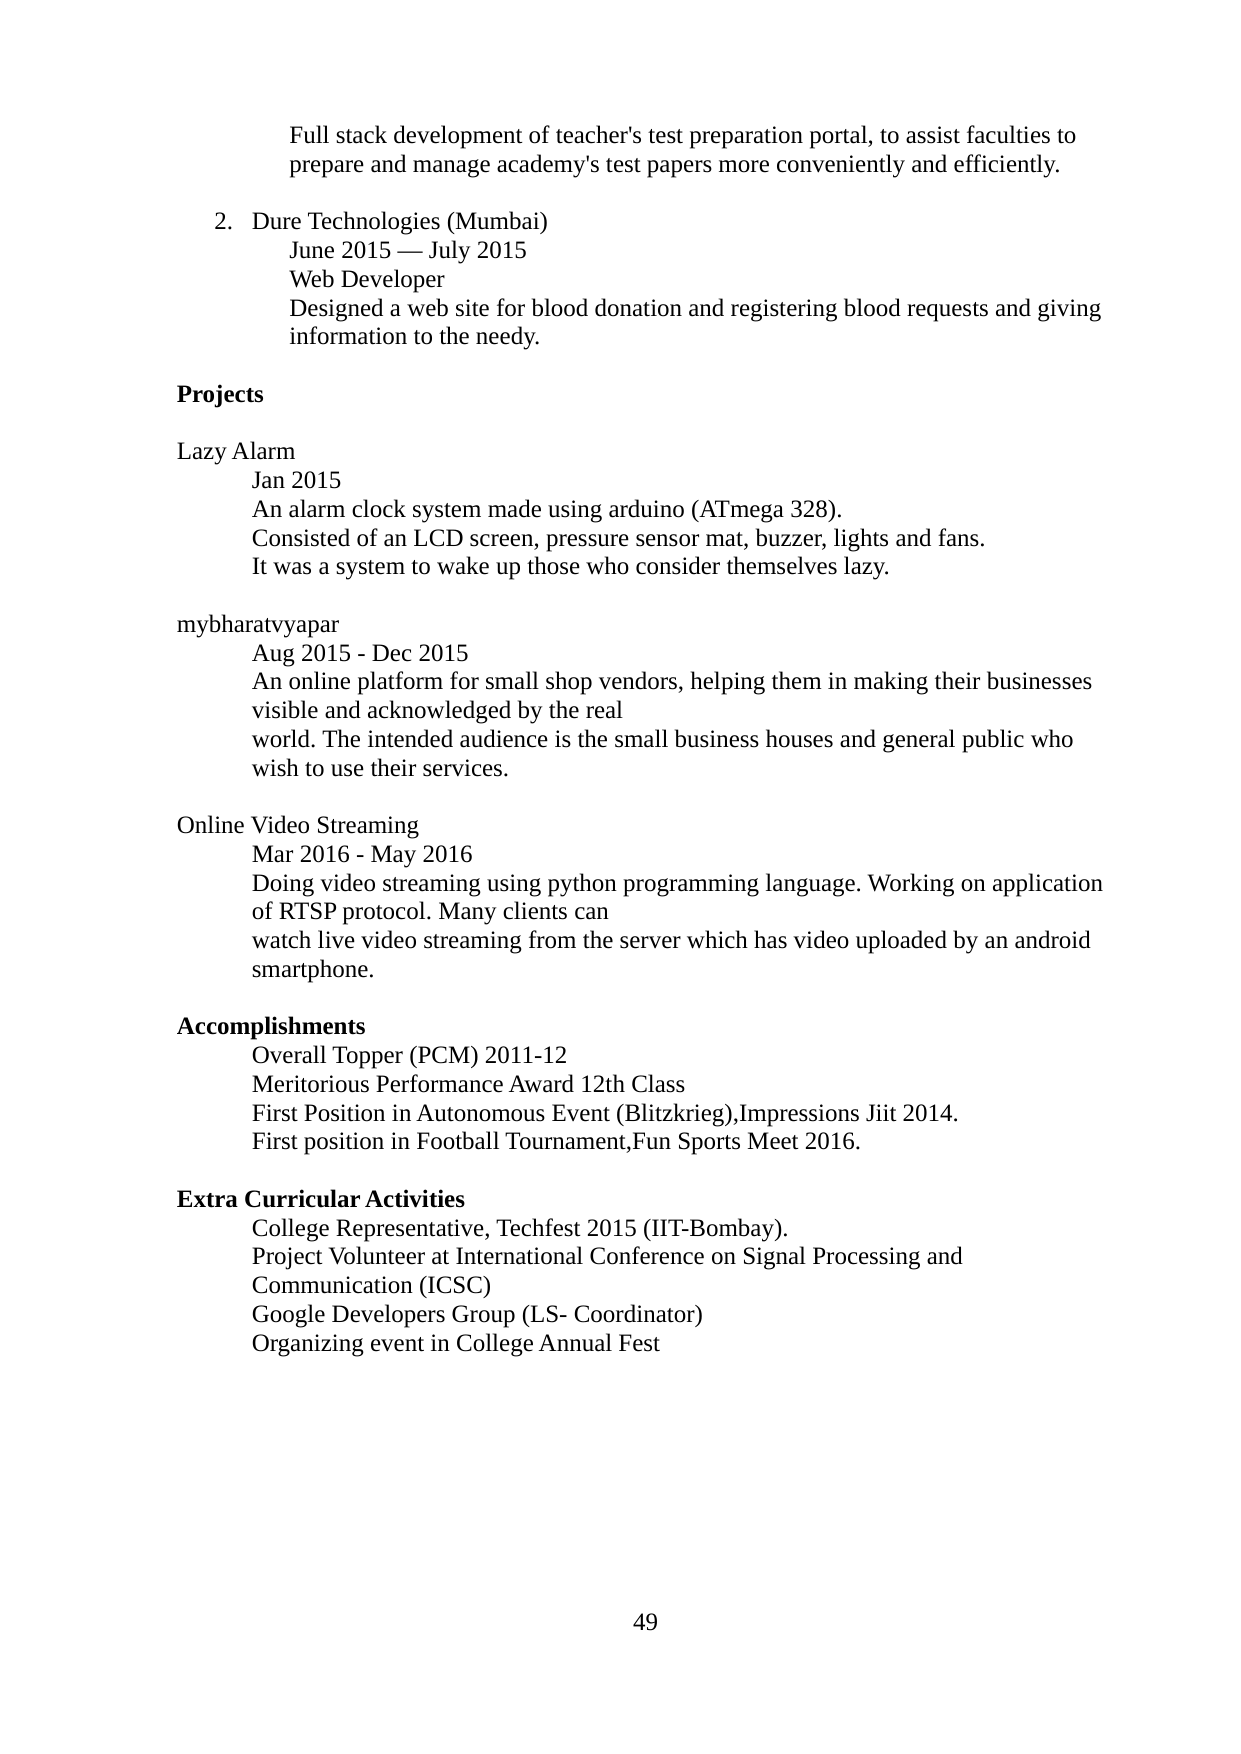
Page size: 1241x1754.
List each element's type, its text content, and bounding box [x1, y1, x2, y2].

text Project Volunteer at International Conference on Signal Processing and Communication (ICSC) [177, 1241, 1122, 1299]
text watch live video streaming from the server which has video uploaded by an android smartphone. [177, 925, 1122, 983]
text College Representative, Techfest 2015 (IIT-Bombay). [177, 1213, 1122, 1241]
list Designed a web site for blood donation and registering blood requests and giving information to the needy. [252, 293, 1122, 350]
text Extra Curricular Activities [177, 1184, 1122, 1213]
text Mar 2016 - May 2016 [177, 839, 1122, 868]
text world. The intended audience is the small business houses and general public who wish to use their services. [177, 724, 1122, 781]
text Lazy Alarm [177, 436, 1122, 465]
text Overall Topper (PCM) 2011-12 [177, 1040, 1122, 1069]
text Organizing event in College Annual Fest [177, 1328, 1122, 1356]
text First Position in Autonomous Event (Blitzkrieg),Impressions Jiit 2014. [177, 1098, 1122, 1126]
list Dure Technologies (Mumbai) [214, 206, 1122, 235]
text An alarm clock system made using arduino (ATmega 328). [177, 494, 1122, 523]
list Web Developer [252, 264, 1122, 293]
text Meritorious Performance Award 12th Class [177, 1069, 1122, 1098]
list June 2015 — July 2015 [252, 235, 1122, 264]
text Doing video streaming using python programming language. Working on application of RTSP protocol. Many clients can [177, 868, 1122, 925]
text Aug 2015 - Dec 2015 [177, 638, 1122, 666]
text First position in Football Tournament,Fun Sports Meet 2016. [177, 1126, 1122, 1155]
text mybharatvyapar [177, 609, 1122, 638]
text Google Developers Group (LS- Coordinator) [177, 1299, 1122, 1328]
text Online Video Streaming [177, 810, 1122, 839]
text Jan 2015 [177, 465, 1122, 494]
text Consisted of an LCD screen, pressure sensor mat, buzzer, lights and fans. [177, 523, 1122, 551]
text Projects [177, 379, 1122, 408]
text An online platform for small shop vendors, helping them in making their businesses visible and acknowledged by the real [177, 666, 1122, 724]
list Full stack development of teacher's test preparation portal, to assist faculties to prepare and manage academy's test papers more conveniently and efficiently. [252, 120, 1122, 178]
text It was a system to wake up those who consider themselves lazy. [177, 551, 1122, 580]
text Accomplishments [177, 1011, 1122, 1040]
